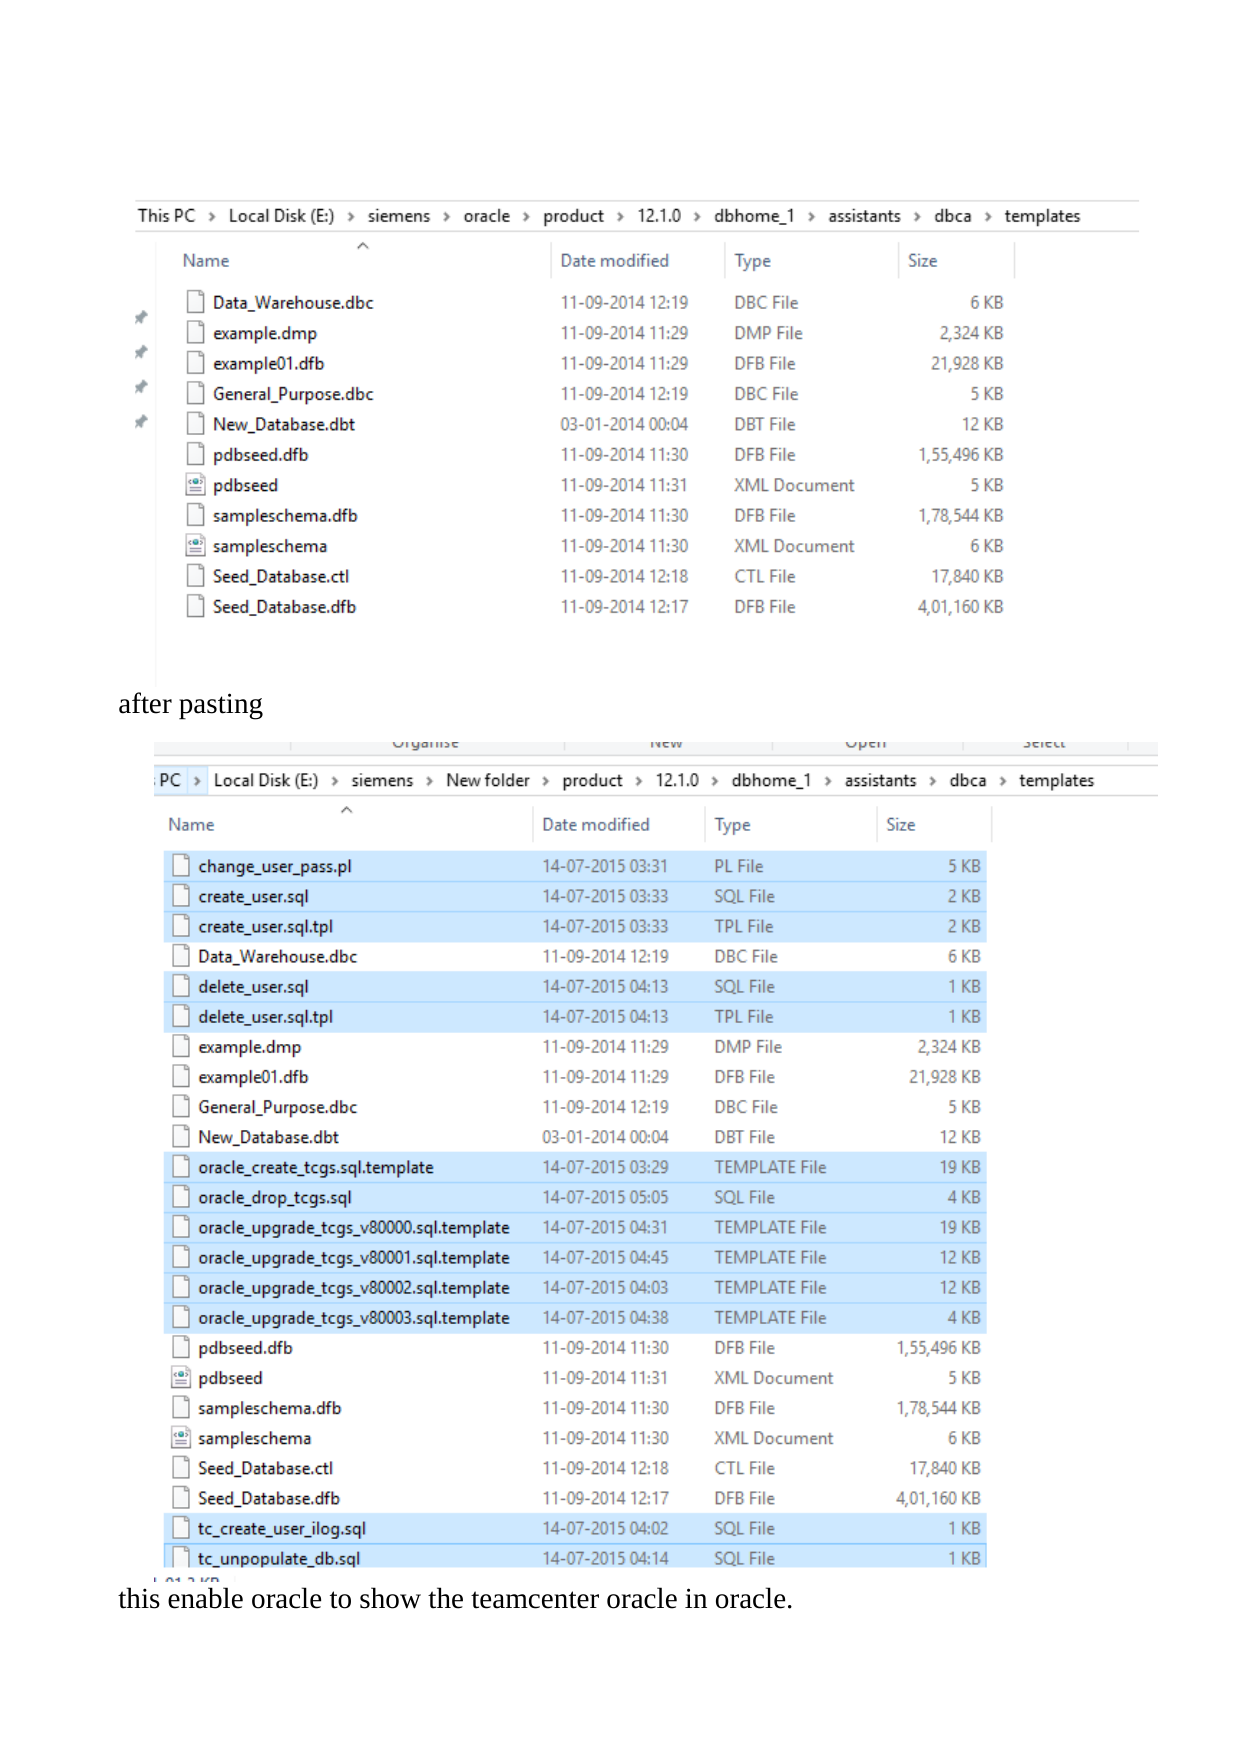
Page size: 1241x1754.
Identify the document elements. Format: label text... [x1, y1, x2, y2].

picture [135, 196, 1140, 687]
picture [154, 742, 1158, 1582]
text this enable oracle to show the teamcenter oracle in oracle. [118, 720, 1122, 1615]
text after pasting [118, 185, 1122, 720]
